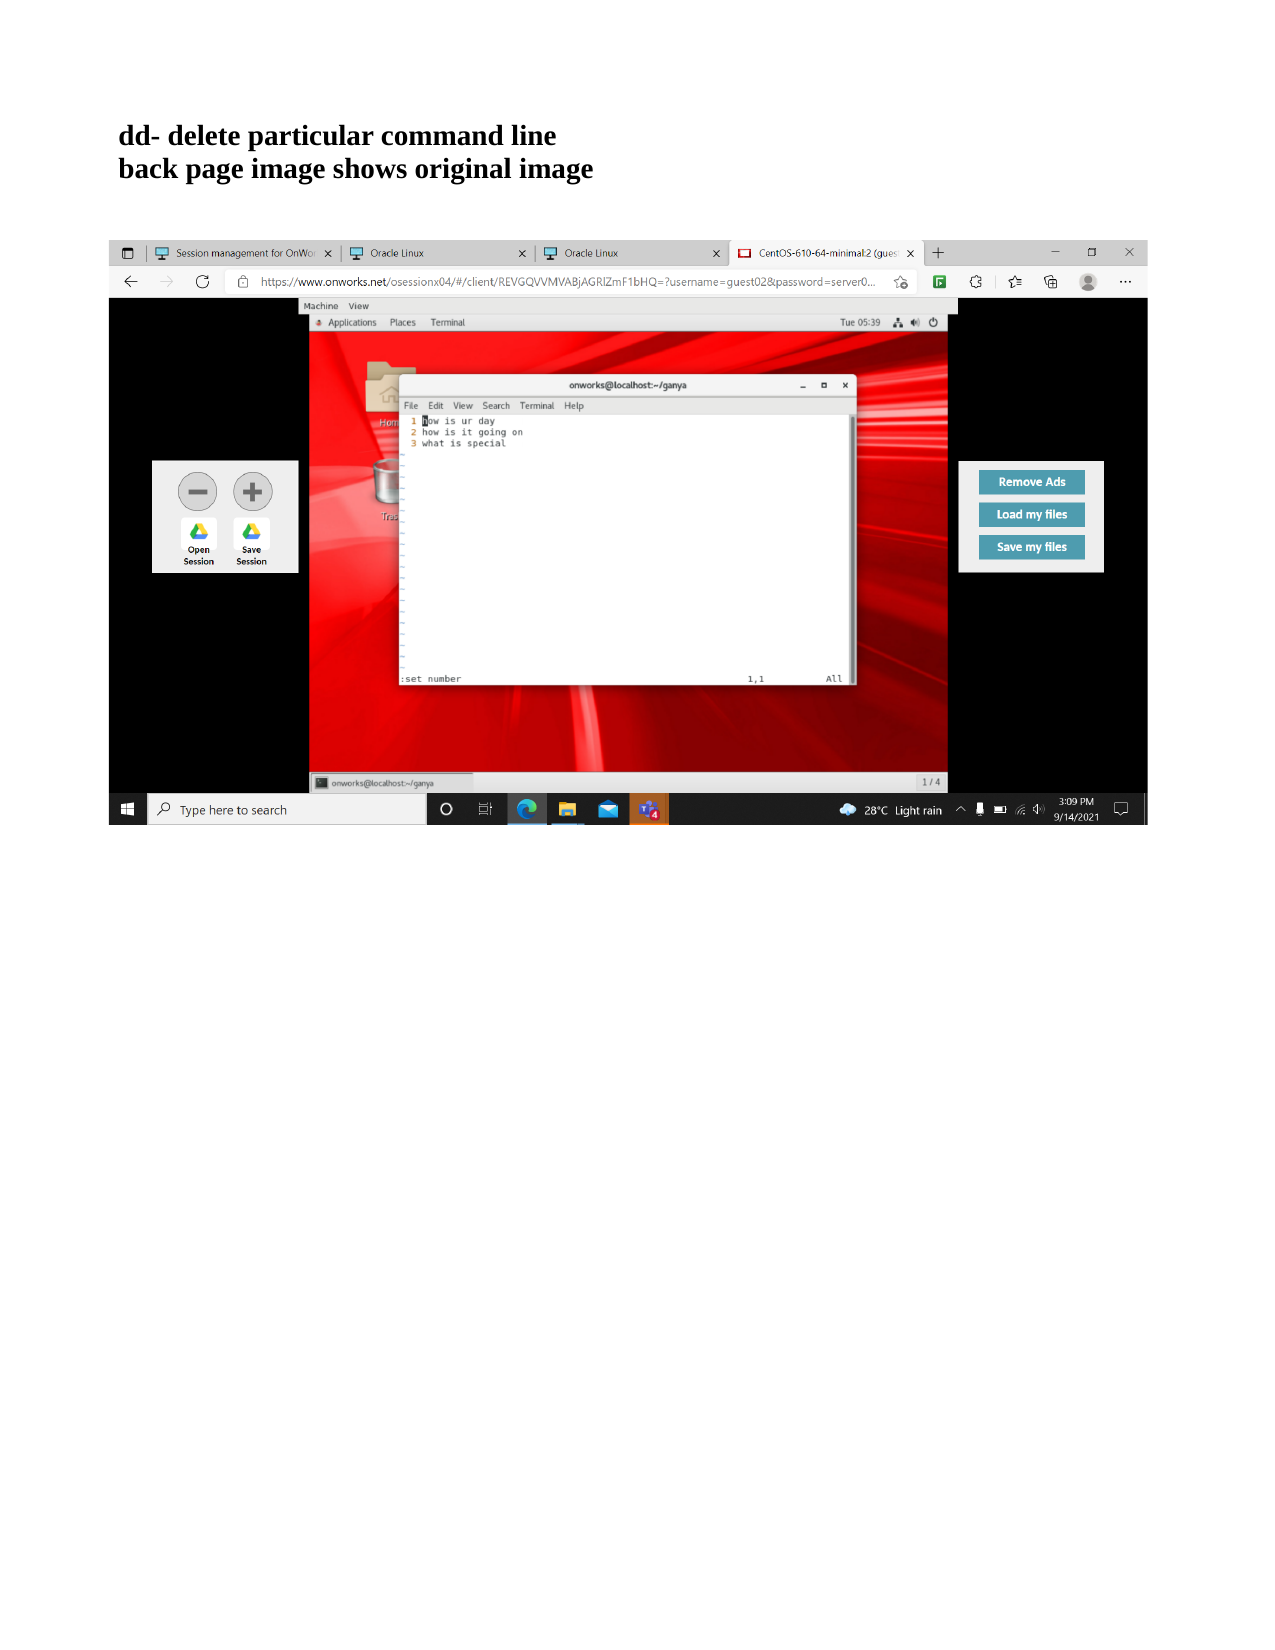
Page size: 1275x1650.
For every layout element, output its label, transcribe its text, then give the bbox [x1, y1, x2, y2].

picture [108, 240, 1148, 825]
text back page image shows original image [118, 152, 1157, 185]
text dd- delete particular command line [118, 118, 1157, 152]
